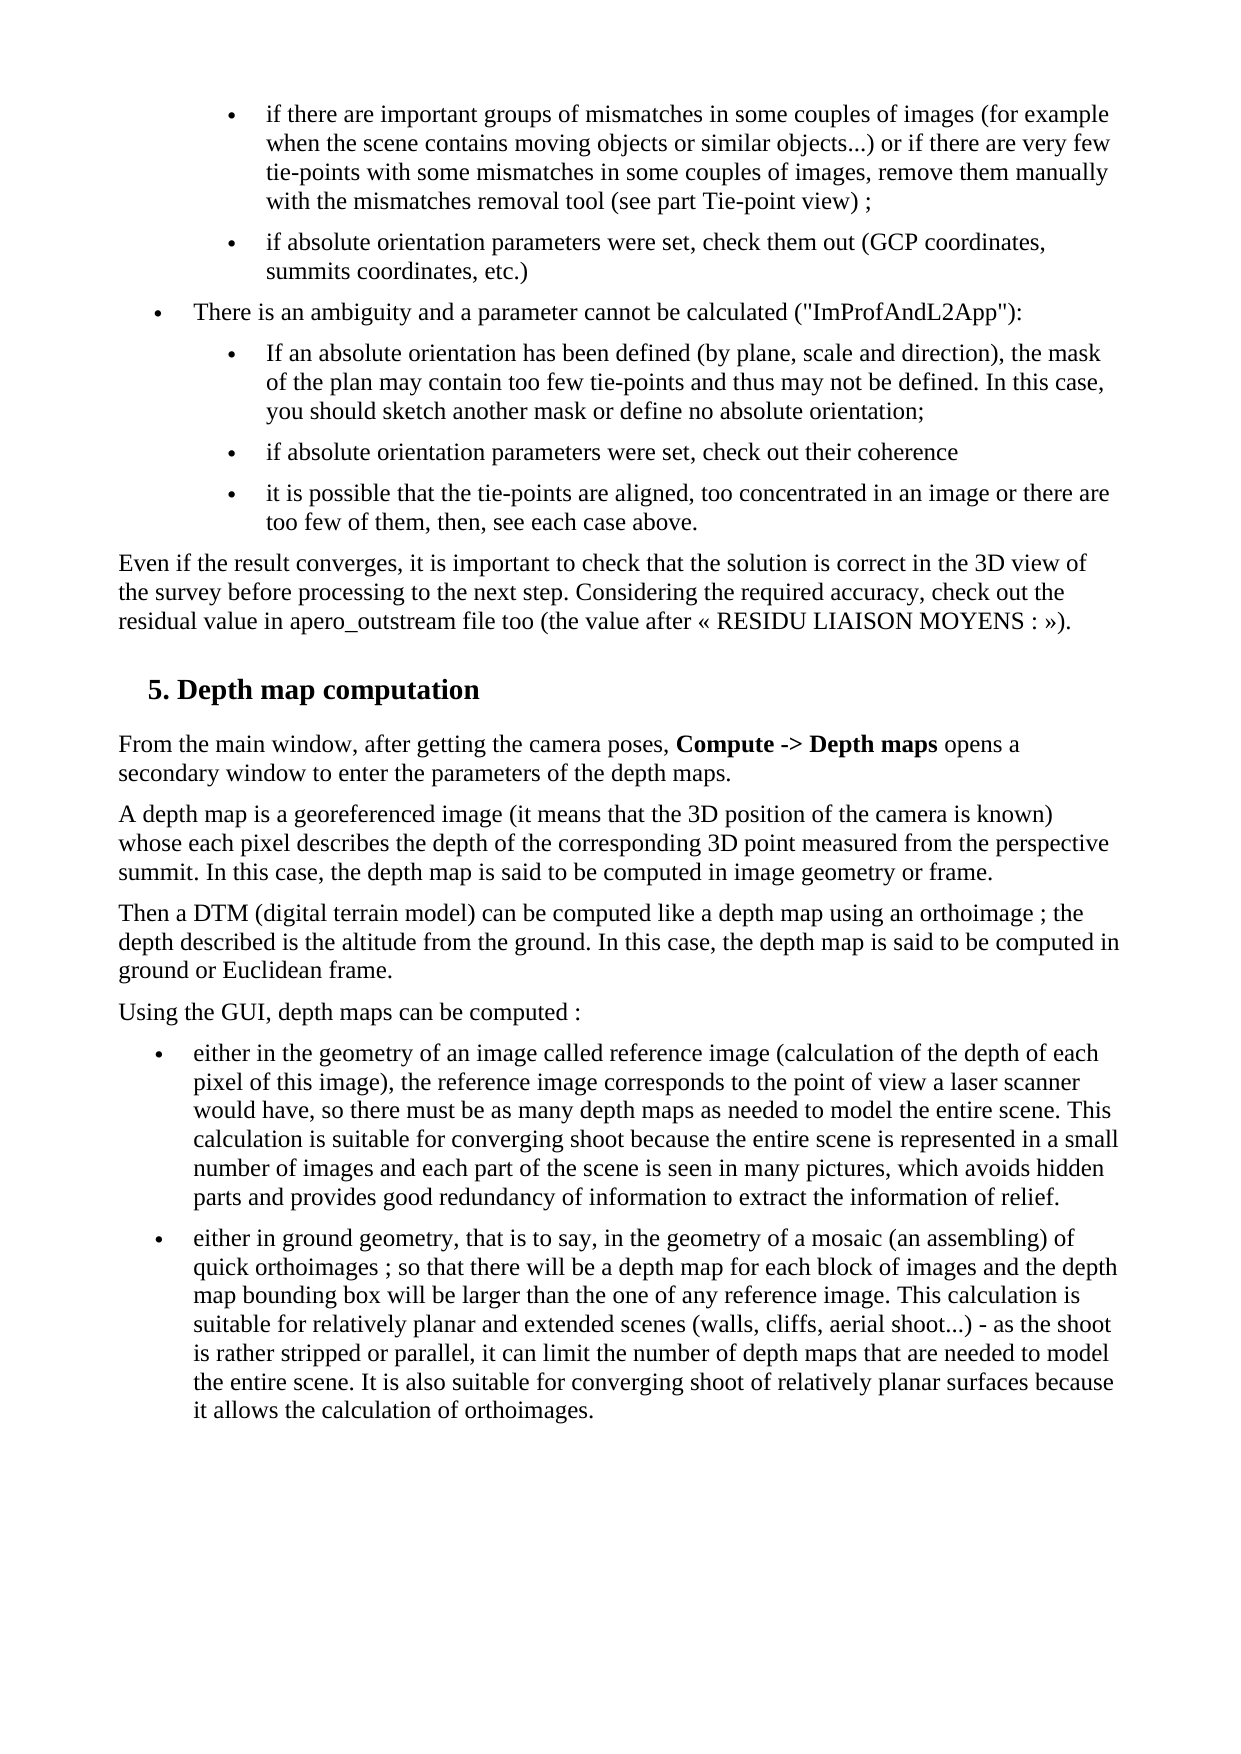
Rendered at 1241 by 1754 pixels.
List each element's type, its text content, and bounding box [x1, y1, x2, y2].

list If an absolute orientation has been defined (by plane, scale and direction), the mask of the plan may contain too few tie-points and thus may not be defined. In this case, you should sketch another mask or define no absolute orientation; [228, 338, 1122, 424]
list There is an ambiguity and a parameter cannot be calculated ("ImProfAndL2App"): [154, 297, 1122, 326]
text Then a DTM (digital terrain model) can be computed like a depth map using an orthoimage ; the depth described is the altitude from the ground. In this case, the depth map is said to be computed in ground or Euclidean frame. [118, 898, 1122, 984]
list if there are important groups of mismatches in some couples of images (for example when the scene contains moving objects or similar objects...) or if there are very few tie-points with some mismatches in some couples of images, remove them manually with the mismatches removal tool (see part Tie-point view) ; [228, 99, 1122, 214]
text Using the GUI, depth maps can be computed : [118, 997, 1122, 1025]
text Even if the result converges, it is important to check that the solution is correct in the 3D view of the survey before processing to the next step. Considering the required accuracy, check out the residual value in apero_outstream file too (the value after « RESIDU LIAISON MOYENS : »). [118, 548, 1122, 634]
text From the main window, after getting the camera poses, Compute -> Depth maps opens a secondary window to enter the parameters of the depth maps. [118, 729, 1122, 787]
list it is possible that the tie-points are aligned, too concentrated in an image or there are too few of them, then, see each case above. [228, 478, 1122, 536]
list if absolute orientation parameters were set, check them out (GCP coordinates, summits coordinates, etc.) [228, 227, 1122, 284]
text A depth map is a georeferenced image (it means that the 3D position of the camera is known) whose each pixel describes the depth of the corresponding 3D point measured from the perspective summit. In this case, the depth map is said to be computed in image geometry or frame. [118, 799, 1122, 885]
list either in the geometry of an image called reference image (calculation of the depth of each pixel of this image), the reference image corresponds to the point of view a laser scanner would have, so there must be as many depth maps as needed to model the entire scene. This calculation is suitable for converging shoot because the entire scene is represented in a small number of images and each part of the scene is seen in many pictures, which avoids hidden parts and provides good redundancy of information to extract the information of relief. [156, 1038, 1122, 1210]
list if absolute orientation parameters were set, check out their coherence [228, 437, 1122, 466]
subtitle 5. Depth map computation [118, 672, 1122, 705]
list either in ground geometry, that is to say, in the geometry of a mosaic (an assembling) of quick orthoimages ; so that there will be a depth map for each block of images and the depth map bounding box will be larger than the one of any reference image. This calculation is suitable for relatively planar and extended scenes (walls, cliffs, aerial shoot...) - as the shoot is rather stripped or parallel, it can limit the number of depth maps that are needed to model the entire scene. It is also suitable for converging shoot of relatively planar surfaces because it allows the calculation of orthoimages. [156, 1223, 1122, 1424]
